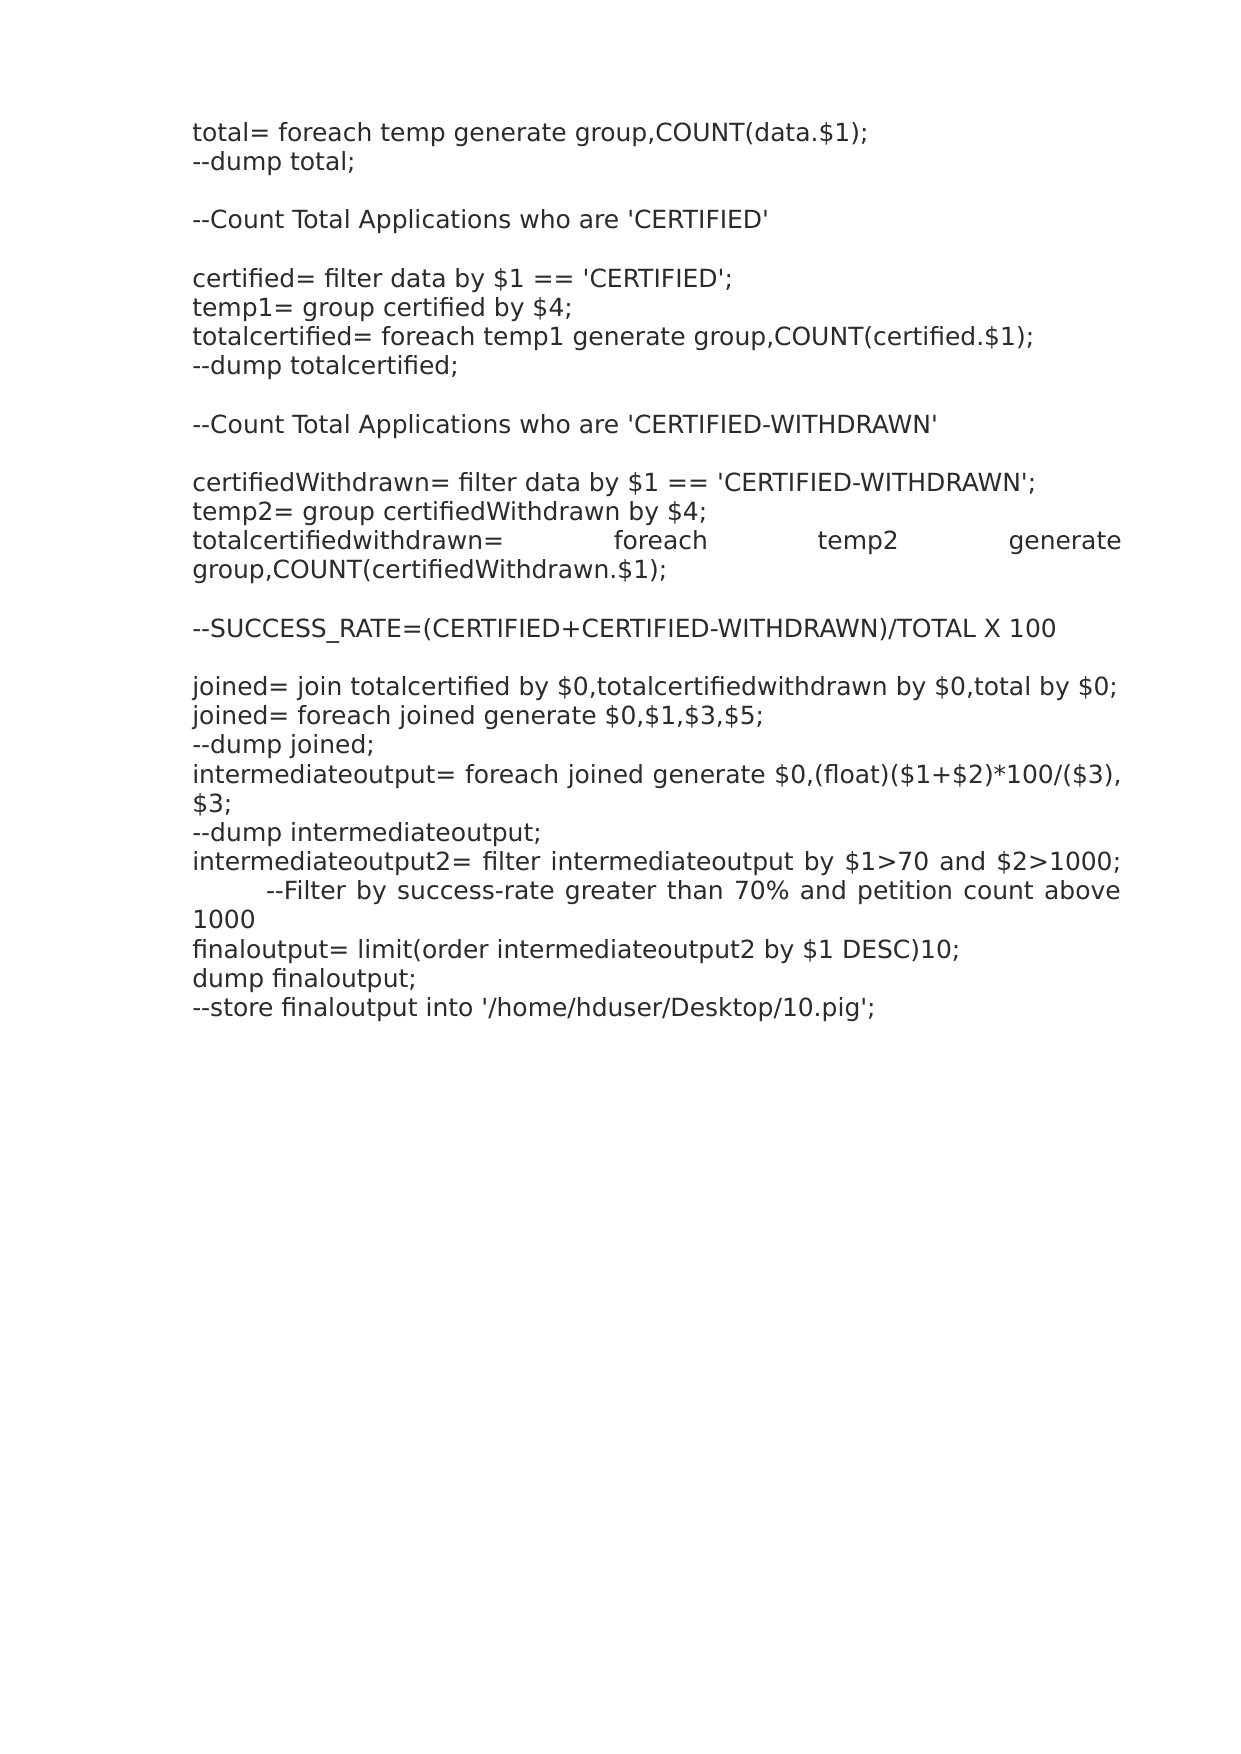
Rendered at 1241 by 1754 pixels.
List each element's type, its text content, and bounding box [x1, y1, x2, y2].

text totalcertifiedwithdrawn= foreach temp2 generate group,COUNT(certifiedWithdrawn.$1); [192, 526, 1122, 585]
text dump finaloutput; [192, 964, 1122, 993]
text certified= filter data by $1 == 'CERTIFIED'; [192, 264, 1122, 293]
text --SUCCESS_RATE=(CERTIFIED+CERTIFIED-WITHDRAWN)/TOTAL X 100 [192, 614, 1122, 643]
text temp1= group certified by $4; [192, 293, 1122, 322]
text joined= join totalcertified by $0,totalcertifiedwithdrawn by $0,total by $0; [192, 672, 1122, 701]
text --store finaloutput into '/home/hduser/Desktop/10.pig'; [192, 993, 1122, 1022]
text totalcertified= foreach temp1 generate group,COUNT(certified.$1); [192, 322, 1122, 351]
text total= foreach temp generate group,COUNT(data.$1); [192, 118, 1122, 147]
text certifiedWithdrawn= filter data by $1 == 'CERTIFIED-WITHDRAWN'; [192, 468, 1122, 497]
text --Count Total Applications who are 'CERTIFIED-WITHDRAWN' [192, 410, 1122, 439]
text joined= foreach joined generate $0,$1,$3,$5; [192, 701, 1122, 731]
text intermediateoutput2= filter intermediateoutput by $1>70 and $2>1000; --Filter by success-rate greater than 70% and petition count above 1000 [192, 847, 1122, 935]
text --Count Total Applications who are 'CERTIFIED' [192, 206, 1122, 235]
text intermediateoutput= foreach joined generate $0,(float)($1+$2)*100/($3),$3; [192, 760, 1122, 818]
text --dump joined; [192, 731, 1122, 760]
text temp2= group certifiedWithdrawn by $4; [192, 497, 1122, 526]
text finaloutput= limit(order intermediateoutput2 by $1 DESC)10; [192, 935, 1122, 964]
text --dump total; [192, 147, 1122, 176]
text --dump intermediateoutput; [192, 818, 1122, 847]
text --dump totalcertified; [192, 351, 1122, 381]
